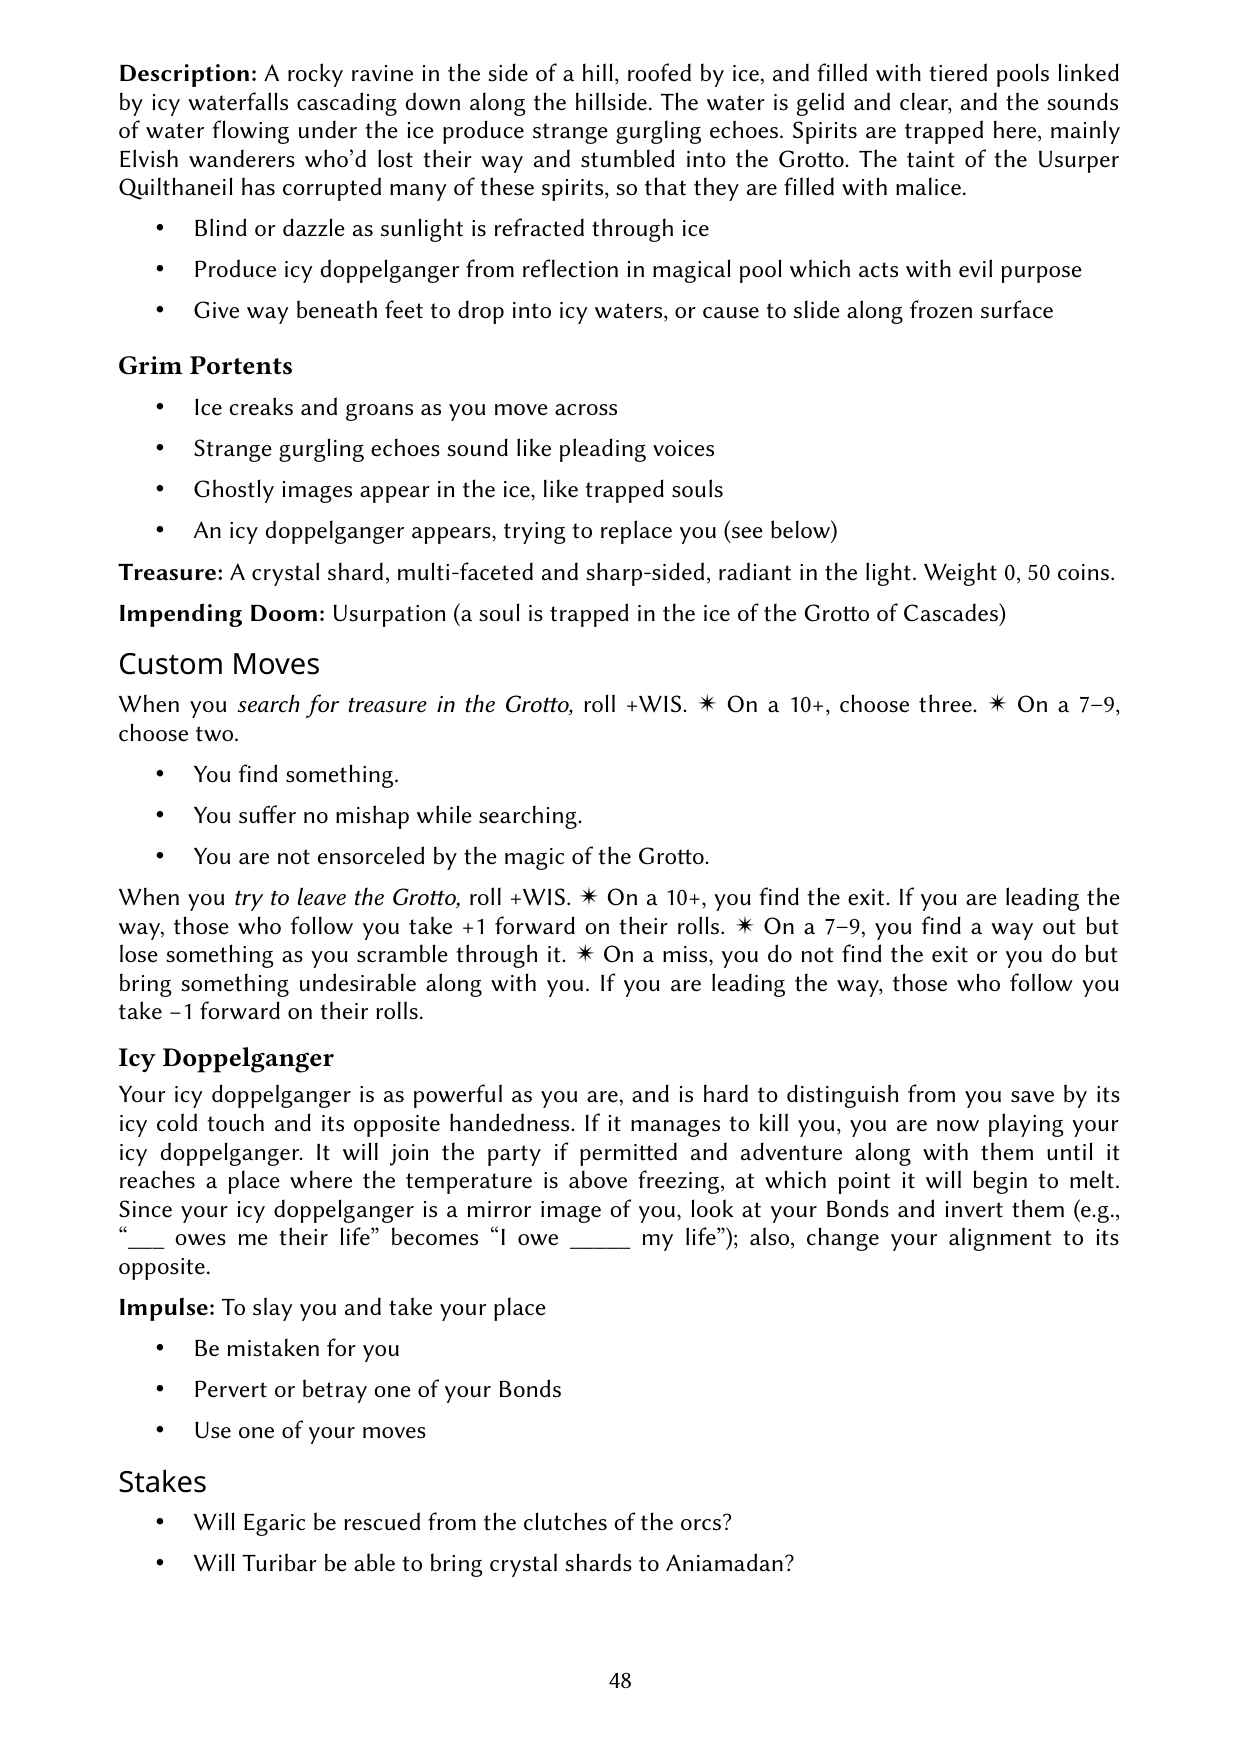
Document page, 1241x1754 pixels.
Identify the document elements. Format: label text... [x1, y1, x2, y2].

list Ice creaks and groans as you move across [156, 393, 1122, 422]
subtitle Stakes [118, 1461, 1122, 1501]
text Impending Doom: Usurpation (a soul is trapped in the ice of the Grotto of Cascades) [118, 598, 1122, 627]
list Ghostly images appear in the ice, like trapped souls [156, 475, 1122, 504]
list Will Turibar be able to bring crystal shards to Aniamadan? [156, 1549, 1122, 1577]
subtitle Custom Moves [118, 644, 1122, 683]
list Pervert or betray one of your Bonds [156, 1375, 1122, 1403]
list Produce icy doppelganger from reflection in magical pool which acts with evil purpose [156, 255, 1122, 284]
list Blind or dazzle as sunlight is refracted through ice [156, 214, 1122, 243]
list Give way beneath feet to drop into icy waters, or cause to slide along frozen surface [156, 296, 1122, 325]
text Icy Doppelganger [118, 1042, 1122, 1073]
list Be mistaken for you [156, 1334, 1122, 1362]
list Use one of your moves [156, 1416, 1122, 1444]
text When you try to leave the Grotto, roll +WIS. ✴ On a 10+, you find the exit. If you are leading the way, those who follow you take +1 forward on their rolls. ✴ On a 7–9, you find a way out but lose something as you scramble through it. ✴ On a miss, you do not find the exit or you do but bring something undesirable along with you. If you are leading the way, those who follow you take −1 forward on their rolls. [118, 883, 1122, 1026]
text Treasure: A crystal shard, multi-faceted and sharp-sided, radiant in the light. Weight 0, 50 coins. [118, 557, 1122, 586]
list Strange gurgling echoes sound like pleading voices [156, 434, 1122, 463]
list An icy doppelganger appears, trying to replace you (see below) [156, 516, 1122, 545]
text Description: A rocky ravine in the side of a hill, roofed by ice, and filled with tiered pools linked by icy waterfalls cascading down along the hillside. The water is gelid and clear, and the sounds of water flowing under the ice produce strange gurgling echoes. Spirits are trapped here, mainly Elvish wanderers who’d lost their way and stumbled into the Grotto. The taint of the Usurper Quilthaneil has corrupted many of these spirits, so that they are filled with malice. [118, 59, 1122, 202]
text Your icy doppelganger is as powerful as you are, and is hard to distinguish from you save by its icy cold touch and its opposite handedness. If it manages to kill you, you are now playing your icy doppelganger. It will join the party if permitted and adventure along with them until it reaches a place where the temperature is above freezing, at which point it will begin to melt. Since your icy doppelganger is a mirror image of you, look at your Bonds and invert them (e.g., “___ owes me their life” becomes “I owe _____ my life”); also, change your alignment to its opposite. [118, 1080, 1122, 1280]
text Impulse: To slay you and take your place [118, 1293, 1122, 1321]
list You find something. [156, 760, 1122, 788]
list Will Egaric be rescued from the clutches of the orcs? [156, 1508, 1122, 1536]
text Grim Portents [118, 350, 1122, 381]
list You suffer no mishap while searching. [156, 801, 1122, 829]
list You are not ensorceled by the magic of the Grotto. [156, 842, 1122, 871]
text When you search for treasure in the Grotto, roll +WIS. ✴ On a 10+, choose three. ✴ On a 7–9, choose two. [118, 690, 1122, 747]
